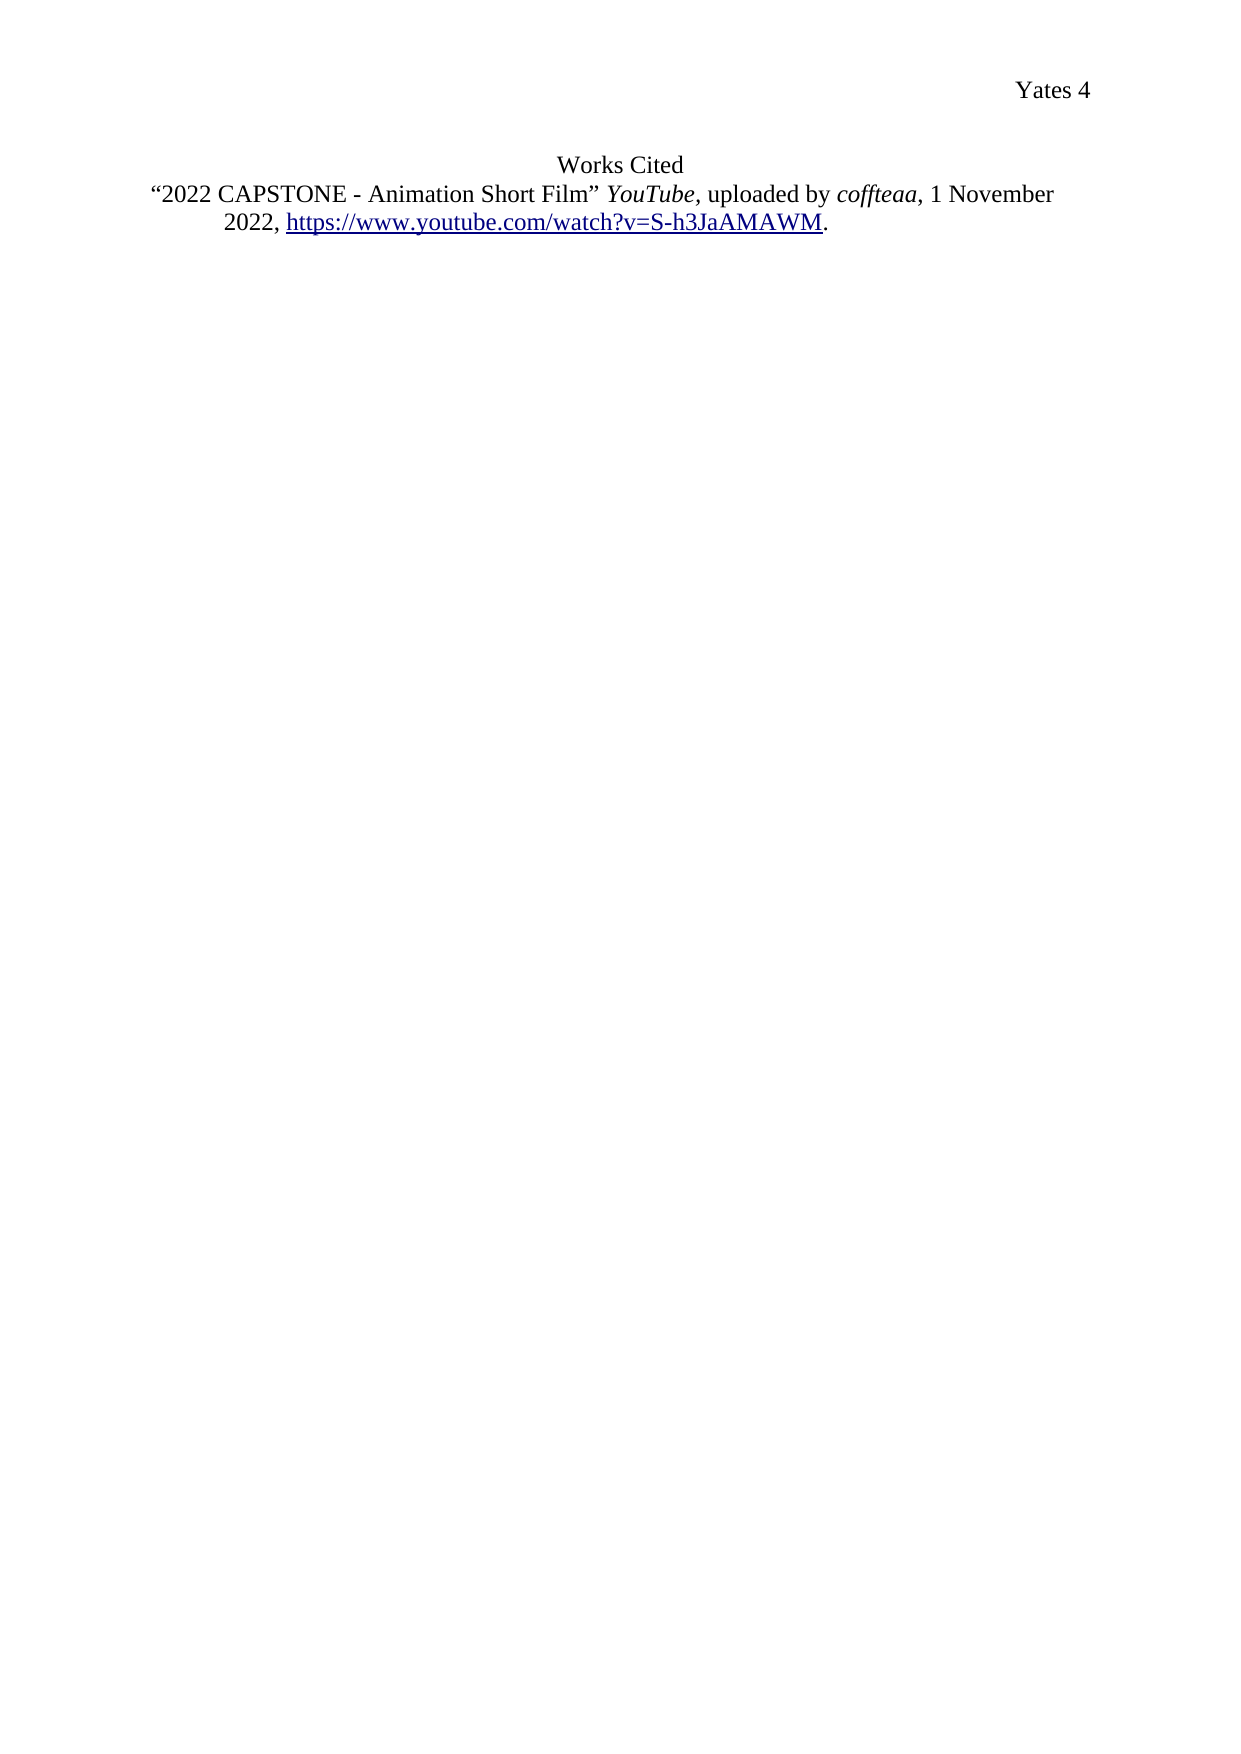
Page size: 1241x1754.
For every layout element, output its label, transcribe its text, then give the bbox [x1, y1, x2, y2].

text Works Cited [150, 150, 1090, 179]
text “2022 CAPSTONE - Animation Short Film” YouTube, uploaded by coffteaa, 1 November 2022, https://www.youtube.com/watch?v=S-h3JaAMAWM. [150, 179, 1090, 236]
